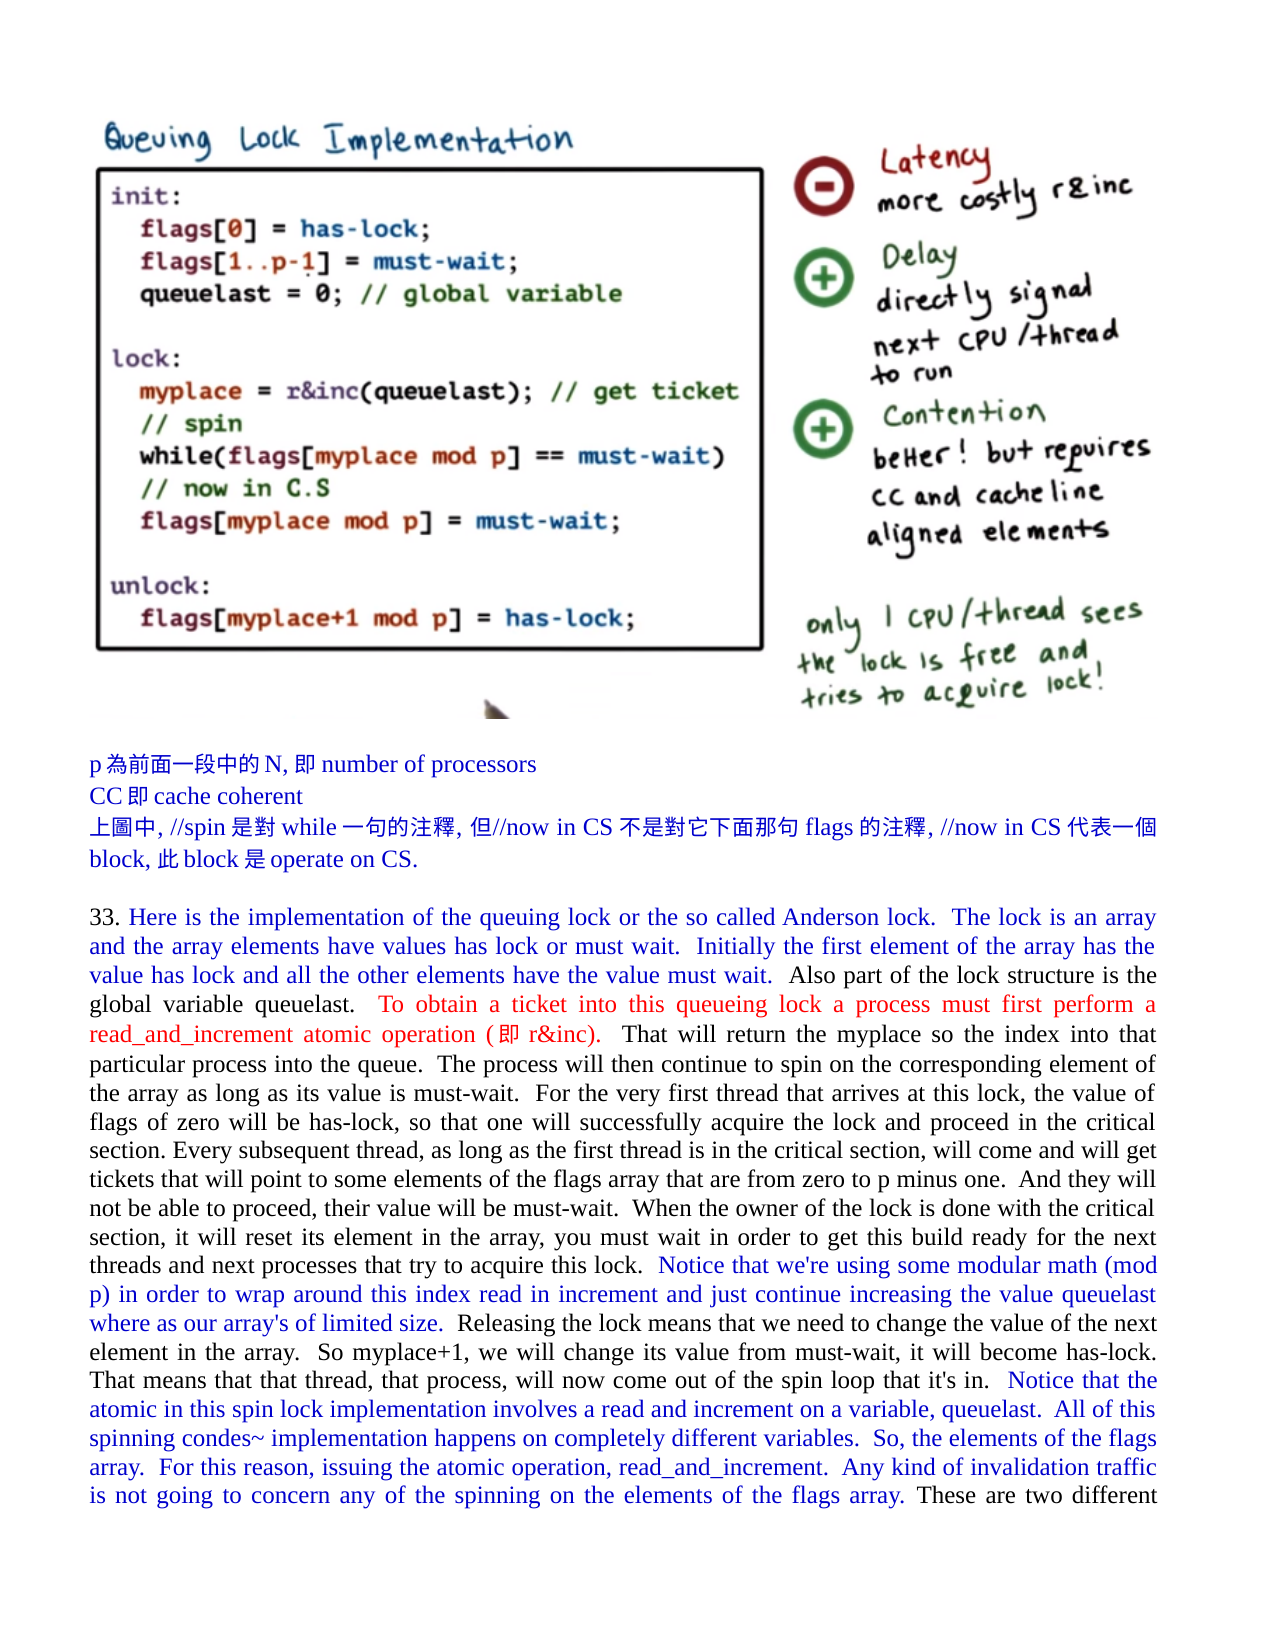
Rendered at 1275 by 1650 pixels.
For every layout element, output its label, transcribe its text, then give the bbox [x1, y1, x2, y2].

text p為前面一段中的N, 即 number of processors [89, 747, 1158, 779]
picture [89, 118, 1158, 719]
text 上圖中, //spin是對while一句的注釋, 但//now in CS不是對它下面那句flags的注釋, //now in CS代表一個block, 此block是operate on CS. [89, 810, 1158, 874]
text 33. Here is the implementation of the queuing lock or the so called Anderson lock. The lock is an array and the array elements have values has lock or must wait. Initially the first element of the array has the value has lock and all the other elements have the value must wait. Also part of the lock structure is the global variable queuelast. To obtain a ticket into this queueing lock a process must first perform a read_and_increment atomic operation (即r&inc). That will return the myplace so the index into that particular process into the queue. The process will then continue to spin on the corresponding element of the array as long as its value is must-wait. For the very first thread that arrives at this lock, the value of flags of zero will be has-lock, so that one will successfully acquire the lock and proceed in the critical section. Every subsequent thread, as long as the first thread is in the critical section, will come and will get tickets that will point to some elements of the flags array that are from zero to p minus one. And they will not be able to proceed, their value will be must-wait. When the owner of the lock is done with the critical section, it will reset its element in the array, you must wait in order to get this build ready for the next threads and next processes that try to acquire this lock. Notice that we're using some modular math (mod p) in order to wrap around this index read in increment and just continue increasing the value queuelast where as our array's of limited size. Releasing the lock means that we need to change the value of the next element in the array. So myplace+1, we will change its value from must-wait, it will become has-lock. That means that that thread, that process, will now come out of the spin loop that it's in. Notice that the atomic in this spin lock implementation involves a read and increment on a variable, queuelast. All of this spinning condes~ implementation happens on completely different variables. So, the elements of the flags array. For this reason, issuing the atomic operation, read_and_increment. Any kind of invalidation traffic is not going to concern any of the spinning on the elements of the flags array. These are two different [89, 902, 1158, 1509]
text CC即cache coherent [89, 779, 1158, 810]
